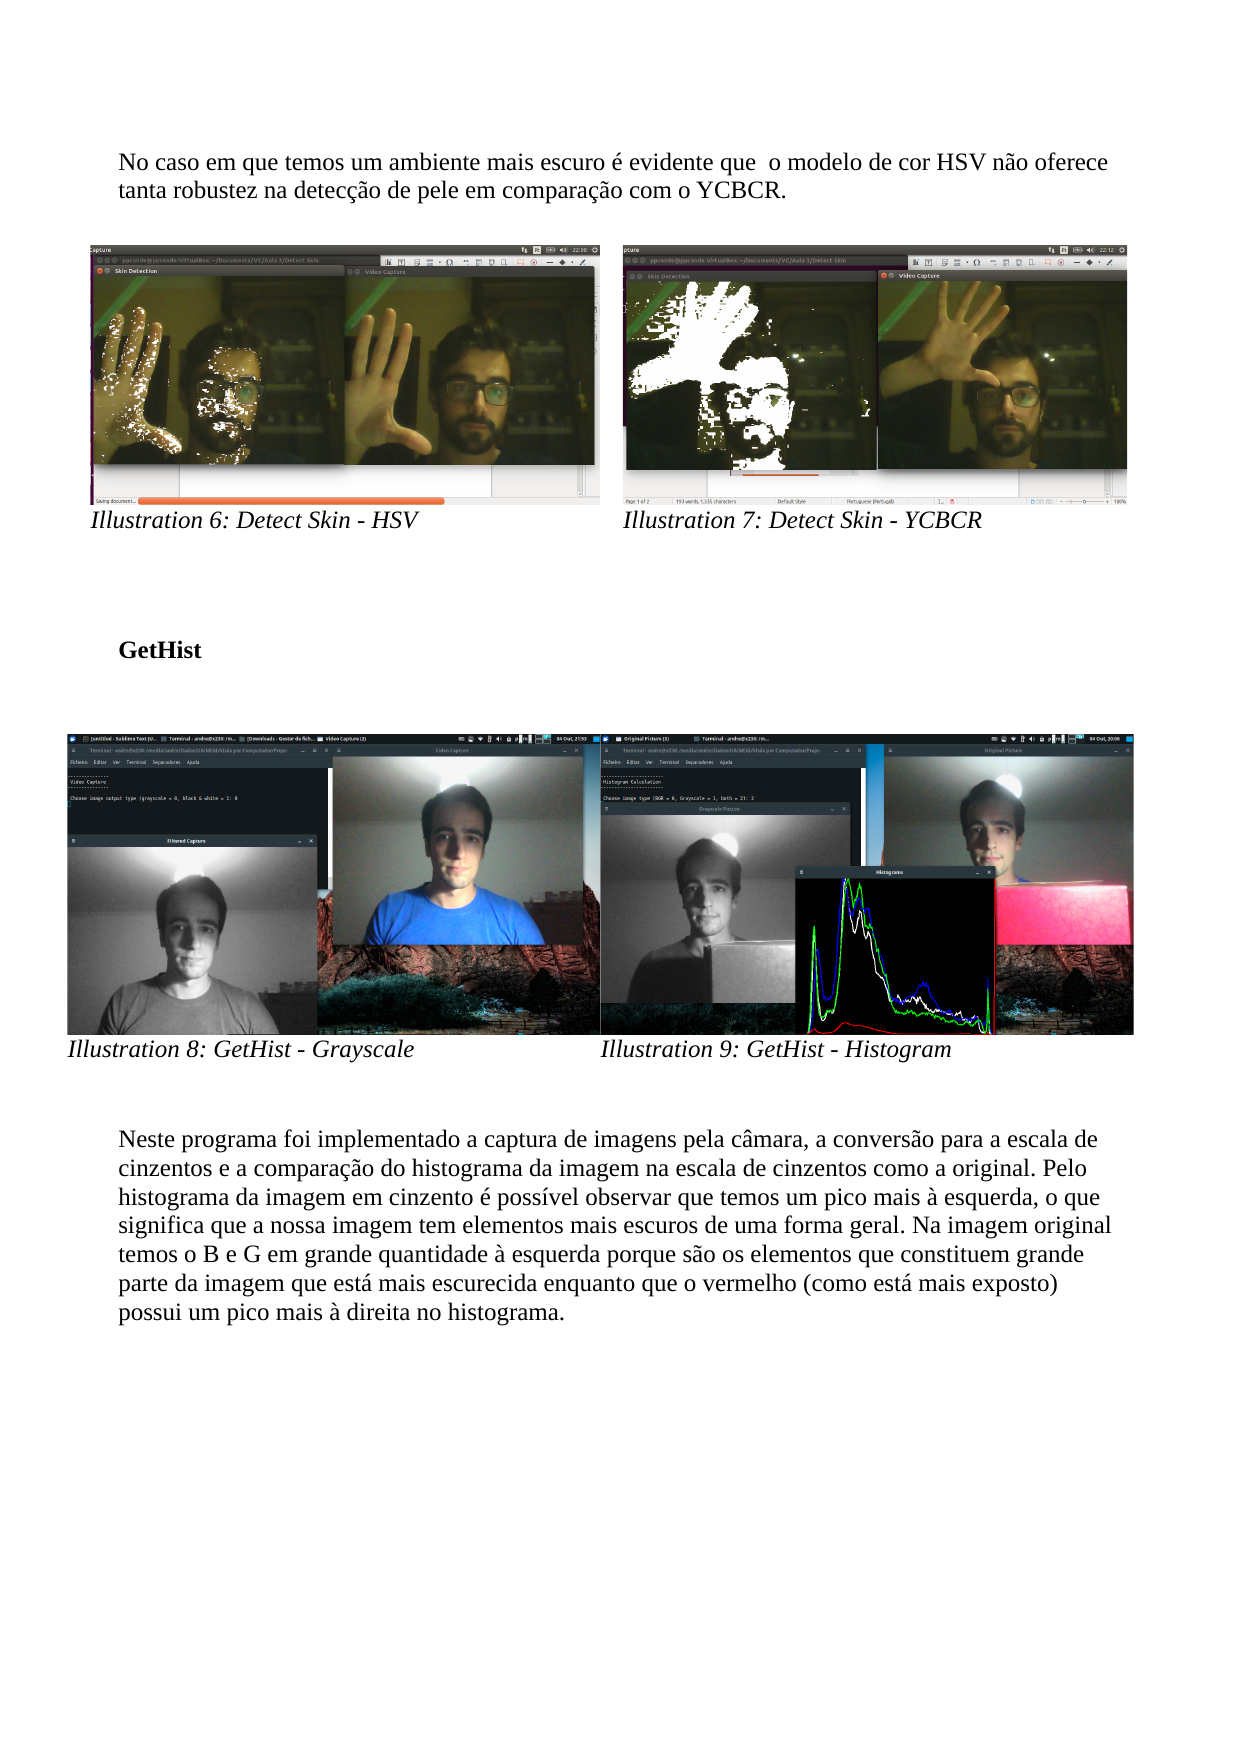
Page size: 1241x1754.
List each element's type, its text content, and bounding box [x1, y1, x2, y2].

text Illustration 6: Detect Skin - HSV [90, 505, 600, 534]
text Illustration 7: Detect Skin - YCBCR [623, 505, 1127, 534]
text Illustration 8: GetHist - Grayscale [67, 1035, 600, 1063]
text No caso em que temos um ambiente mais escuro é evidente que o modelo de cor HSV não oferece tanta robustez na detecção de pele em comparação com o YCBCR. [118, 147, 1122, 204]
text Neste programa foi implementado a captura de imagens pela câmara, a conversão para a escala de cinzentos e a comparação do histograma da imagem na escala de cinzentos como a original. Pelo histograma da imagem em cinzento é possível observar que temos um pico mais à esquerda, o que significa que a nossa imagem tem elementos mais escuros de uma forma geral. Na imagem original temos o B e G em grande quantidade à esquerda porque são os elementos que constituem grande parte da imagem que está mais escurecida enquanto que o vermelho (como está mais exposto) possui um pico mais à direita no histograma. [118, 1124, 1122, 1326]
text Illustration 9: GetHist - Histogram [600, 1035, 1134, 1063]
text GetHist [118, 636, 1122, 664]
picture [67, 734, 1134, 1035]
picture [622, 245, 1128, 505]
picture [90, 245, 600, 505]
